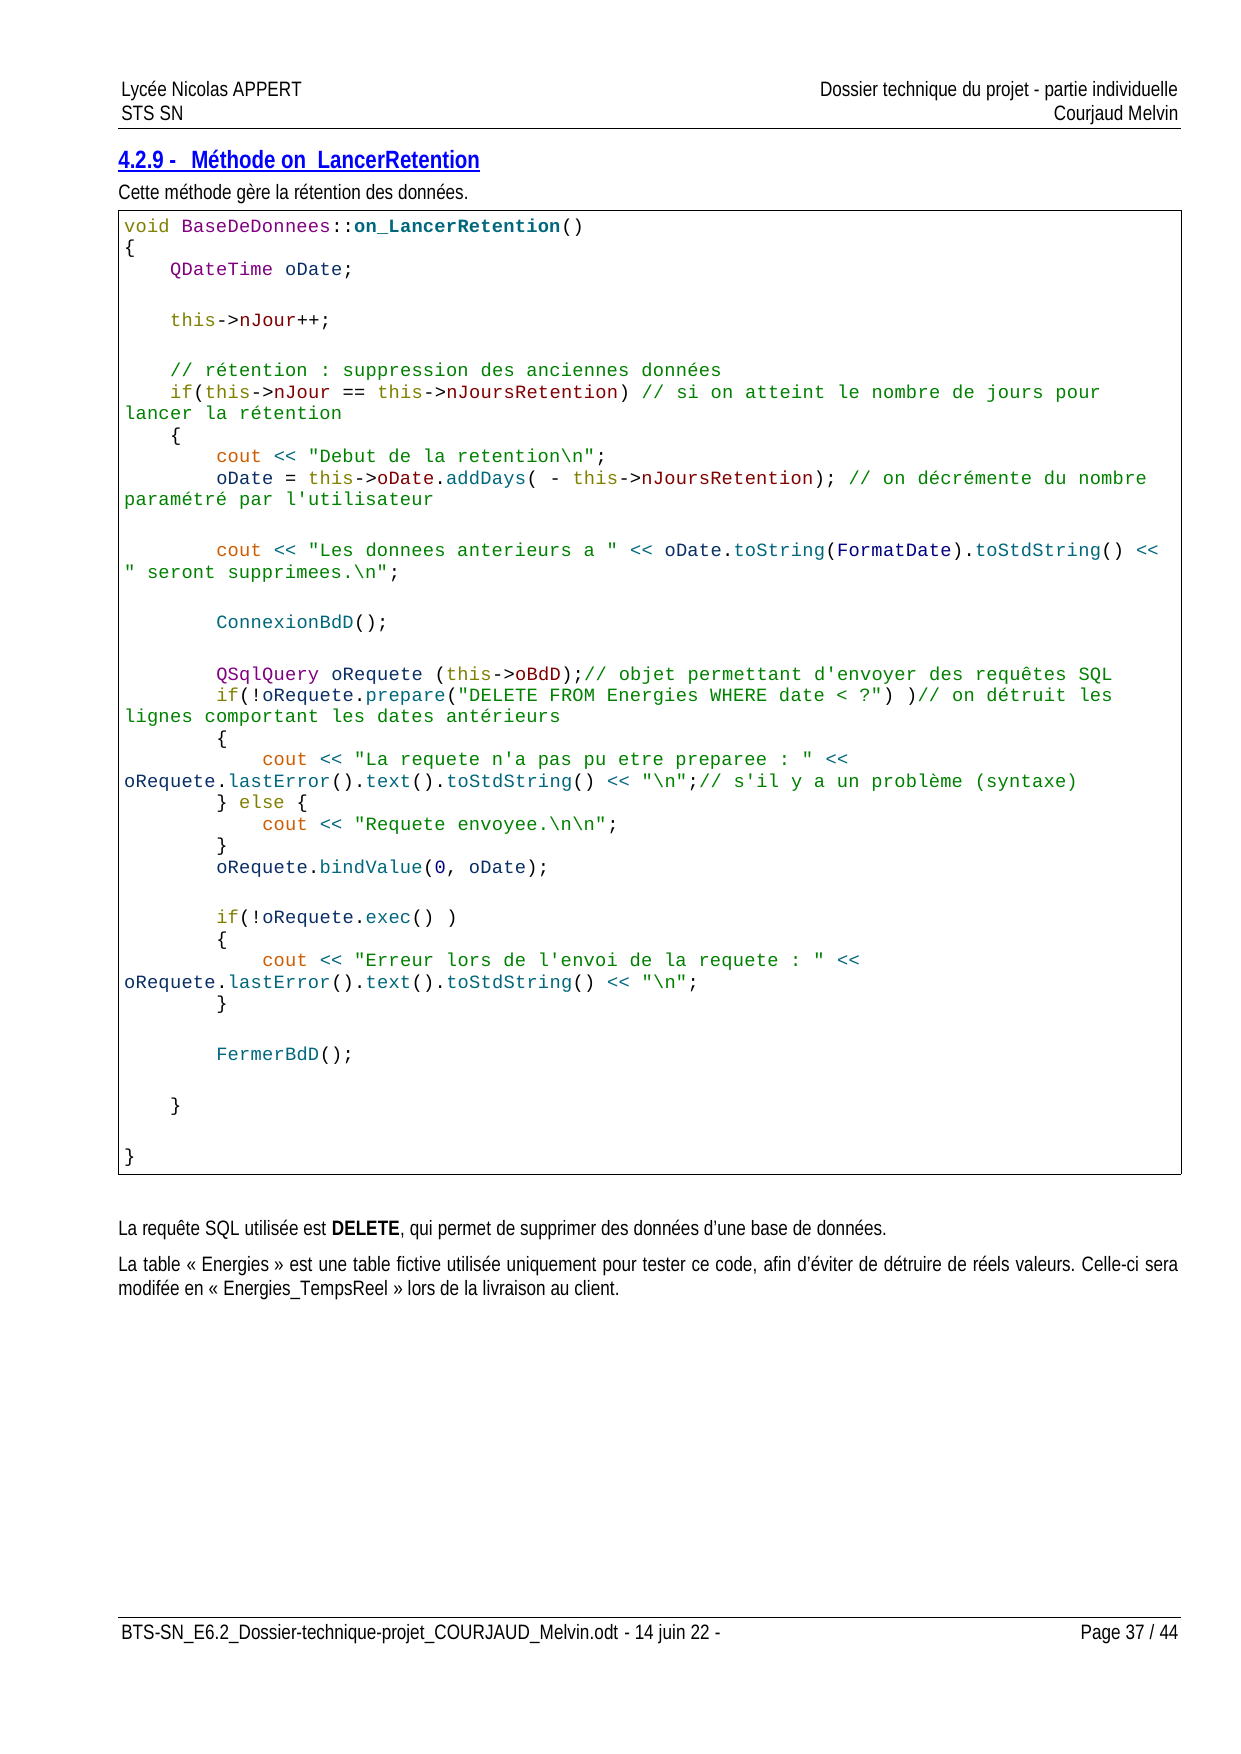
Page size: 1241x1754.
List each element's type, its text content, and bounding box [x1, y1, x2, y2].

text La requête SQL utilisée est DELETE, qui permet de supprimer des données d’une base de données. [118, 1216, 1181, 1239]
subtitle Méthode on_LancerRetention [118, 145, 1181, 174]
text Cette méthode gère la rétention des données. [118, 180, 1181, 204]
table_header void BaseDeDonnees::on_LancerRetention() { QDateTime oDate; this->nJour++; // rétention : suppression des anciennes données if(this->nJour == this->nJoursRetention) // si on atteint le nombre de jours pour lancer la rétention { cout << "Debut de la retention\n"; oDate = this->oDate.addDays( - this->nJoursRetention); // on décrémente du nombre paramétré par l'utilisateur cout << "Les donnees anterieurs a " << oDate.toString(FormatDate).toStdString() << " seront supprimees.\n"; ConnexionBdD(); QSqlQuery oRequete (this->oBdD);// objet permettant d'envoyer des requêtes SQL if(!oRequete.prepare("DELETE FROM Energies WHERE date < ?") )// on détruit les lignes comportant les dates antérieurs { cout << "La requete n'a pas pu etre preparee : " << oRequete.lastError().text().toStdString() << "\n";// s'il y a un problème (syntaxe) } else { cout << "Requete envoyee.\n\n"; } oRequete.bindValue(0, oDate); if(!oRequete.exec() ) { cout << "Erreur lors de l'envoi de la requete : " << oRequete.lastError().text().toStdString() << "\n"; } FermerBdD(); } } [119, 211, 1181, 1174]
text La table « Energies » est une table fictive utilisée uniquement pour tester ce code, afin d’éviter de détruire de réels valeurs. Celle-ci sera modifée en « Energies_TempsReel » lors de la livraison au client. [118, 1251, 1181, 1299]
